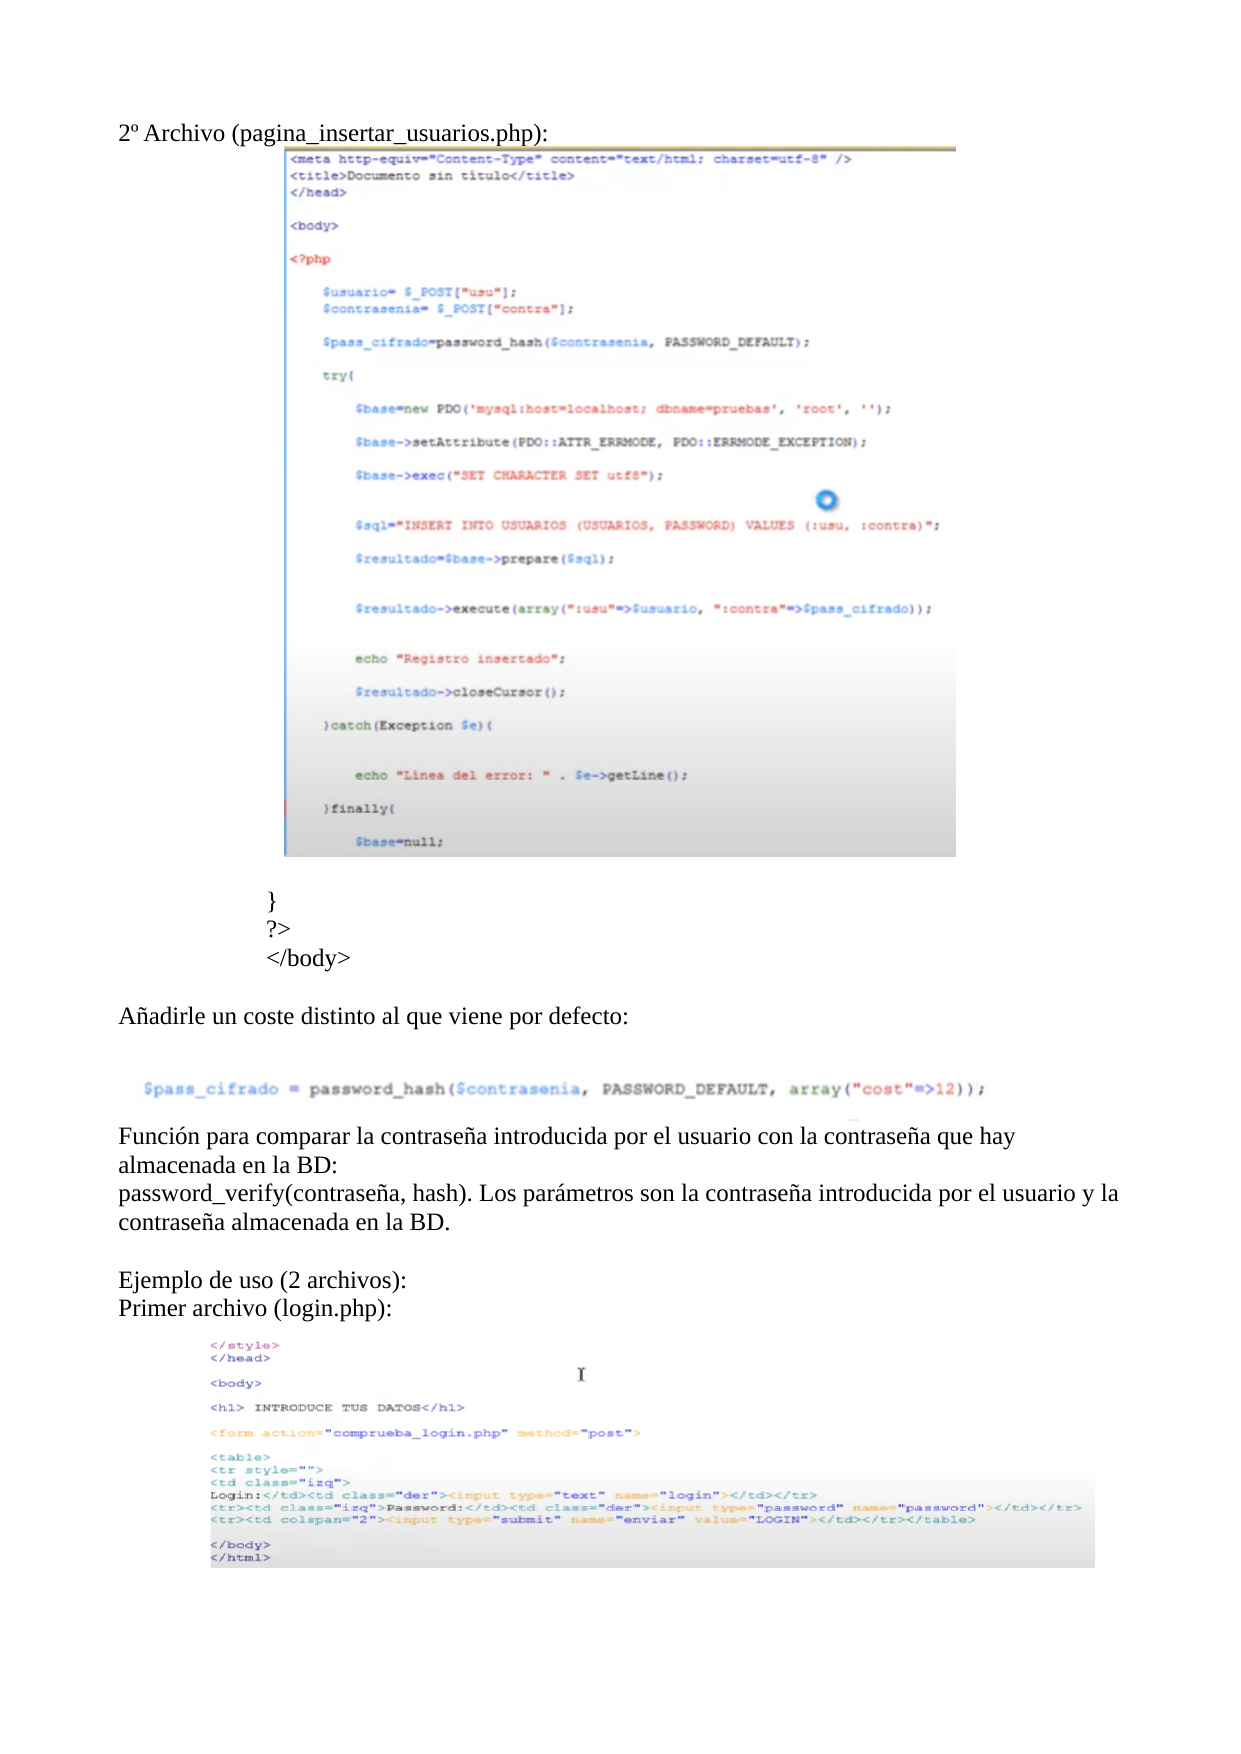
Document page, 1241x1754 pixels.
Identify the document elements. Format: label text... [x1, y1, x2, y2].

picture [133, 1055, 1027, 1121]
text password_verify(contraseña, hash). Los parámetros son la contraseña introducida por el usuario y la contraseña almacenada en la BD. [118, 1178, 1122, 1236]
text 2º Archivo (pagina_insertar_usuarios.php): [118, 118, 1122, 147]
text Primer archivo (login.php): [118, 1293, 1122, 1322]
text </body> [118, 943, 1122, 972]
picture [210, 1340, 1096, 1568]
text ?> [118, 914, 1122, 943]
text Ejemplo de uso (2 archivos): [118, 1265, 1122, 1293]
picture [284, 146, 956, 857]
text } [118, 886, 1122, 914]
text Función para comparar la contraseña introducida por el usuario con la contraseña que hay almacenada en la BD: [118, 1029, 1122, 1178]
text Añadirle un coste distinto al que viene por defecto: [118, 1001, 1122, 1029]
